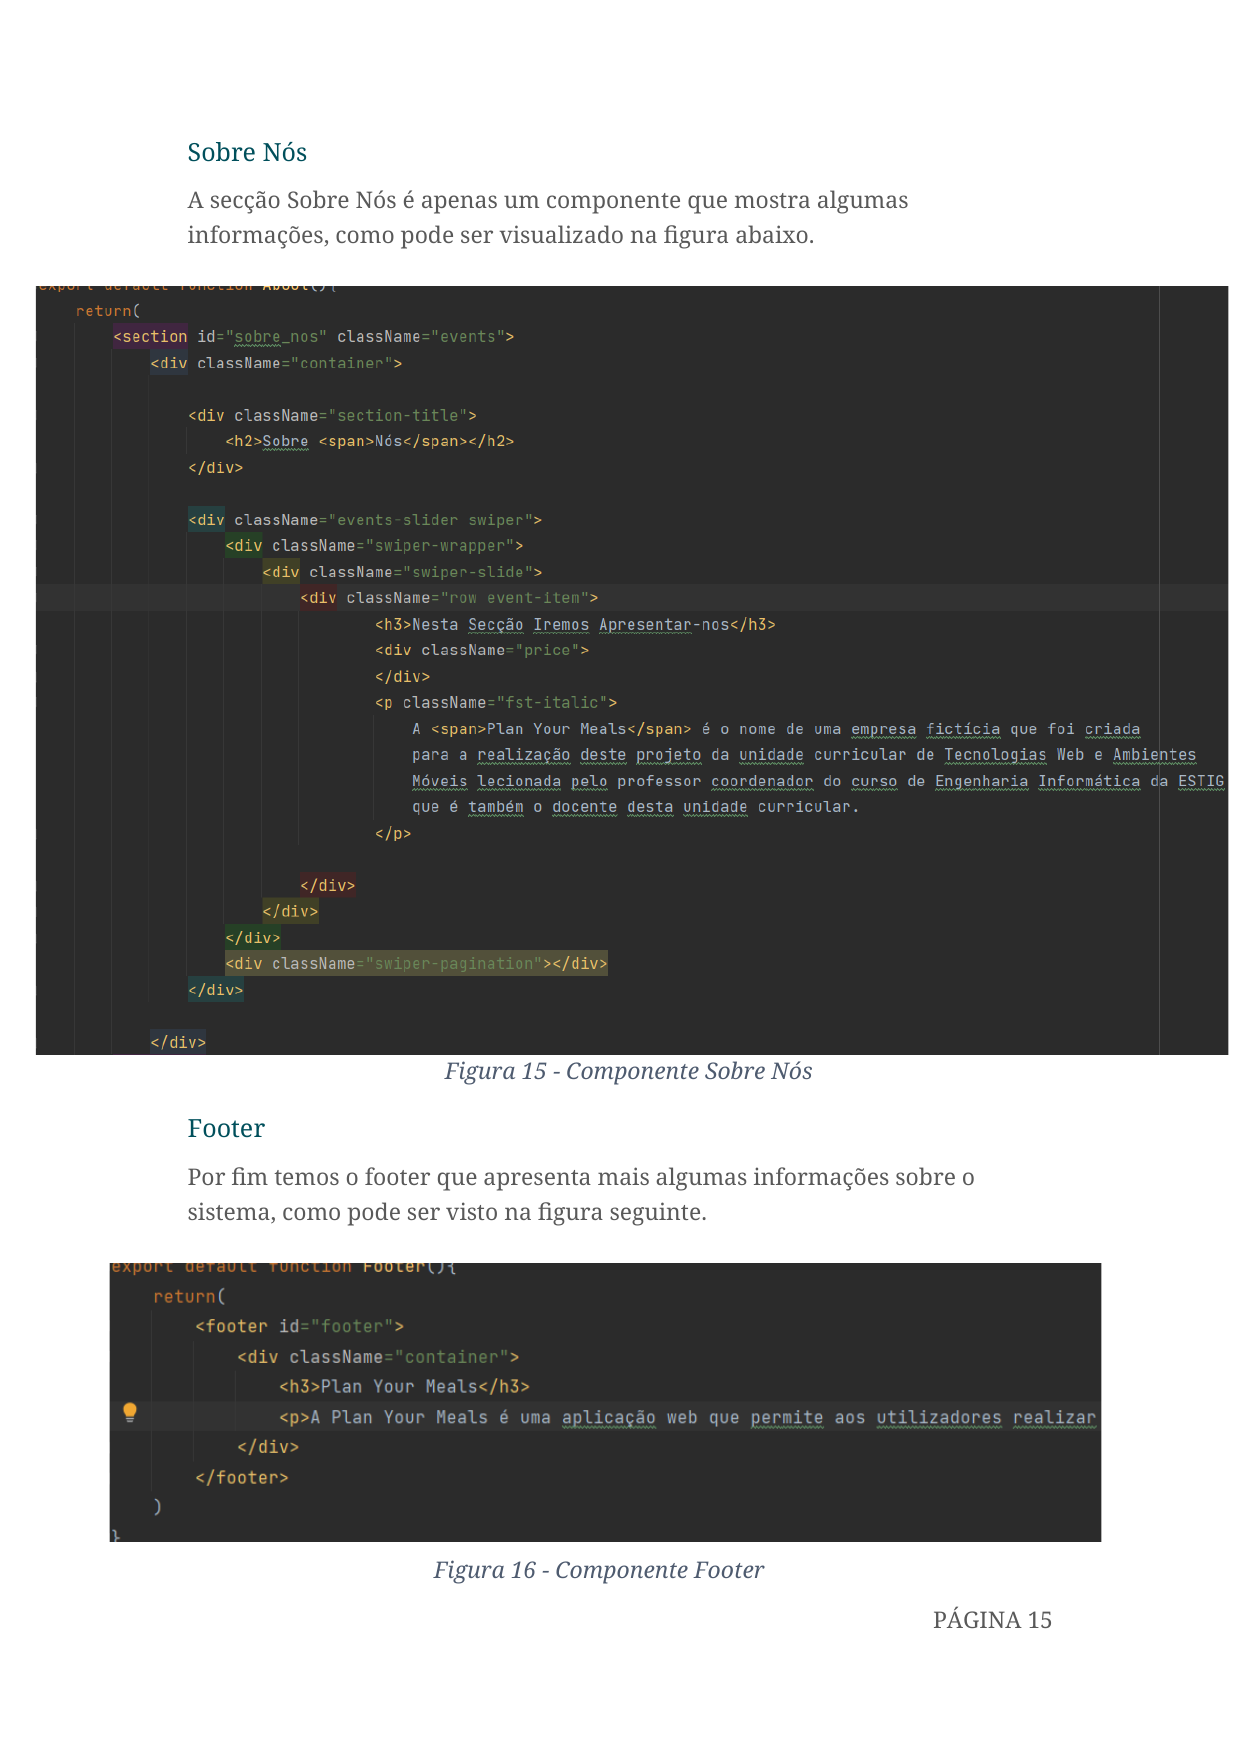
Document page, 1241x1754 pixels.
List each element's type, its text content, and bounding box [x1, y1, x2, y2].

table_header Figura 15 - Componente Sobre Nós [25, 274, 1235, 1107]
text A secção Sobre Nós é apenas um componente que mostra algumas informações, como pode ser visualizado na figura abaixo. [187, 184, 1053, 250]
text Por fim temos o footer que apresenta mais algumas informações sobre o sistema, como pode ser visto na figura seguinte. [187, 1161, 1053, 1227]
subtitle Sobre Nós [187, 134, 1053, 168]
subtitle Footer [187, 1111, 1053, 1145]
table_header Figura 16 - Componente Footer [98, 1251, 1102, 1586]
